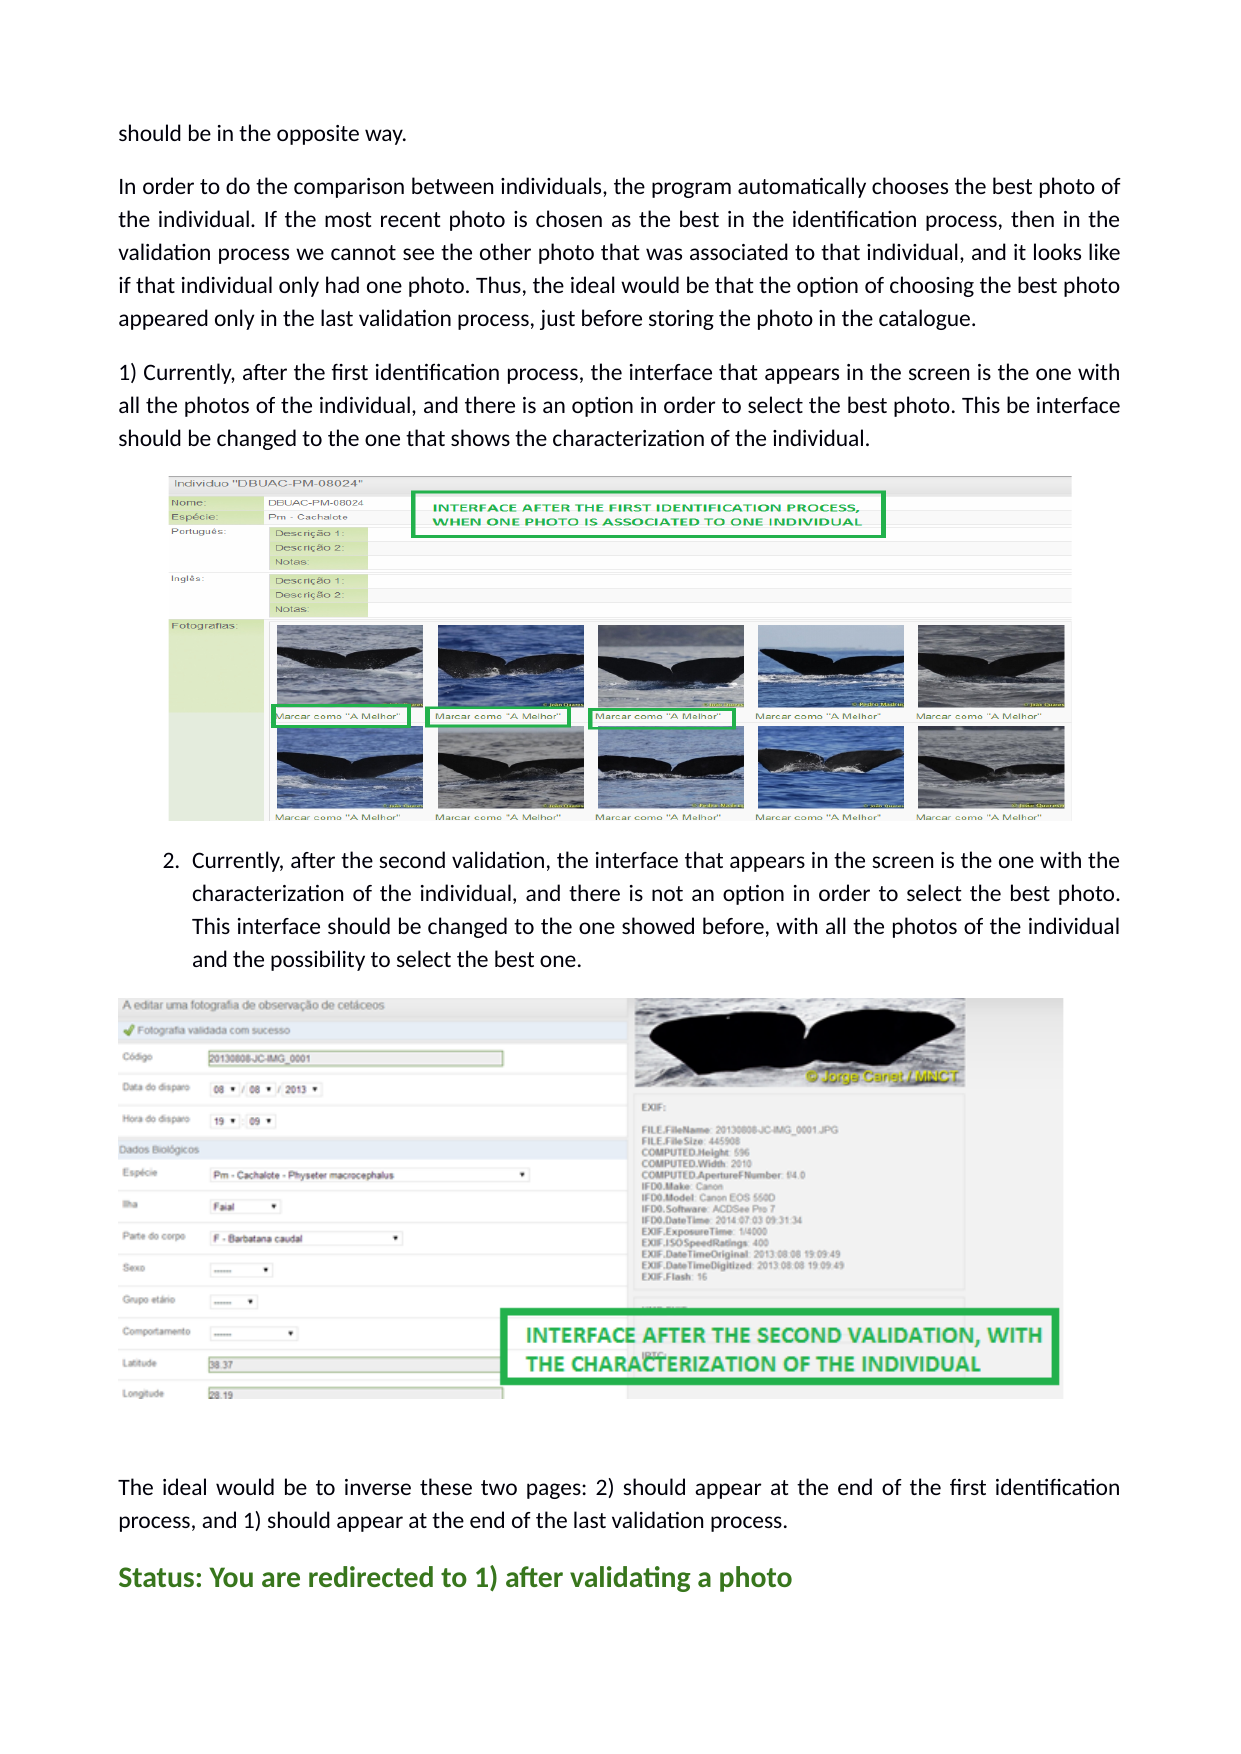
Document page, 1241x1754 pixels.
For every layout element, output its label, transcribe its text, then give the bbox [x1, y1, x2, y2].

list Currently, after the second validation, the interface that appears in the screen is the one with the characterization of the individual, and there is not an option in order to select the best photo. This interface should be changed to the one showed before, with all the photos of the individual and the possibility to select the best one. [162, 846, 1122, 973]
text In order to do the comparison between individuals, the program automatically chooses the best photo of the individual. If the most recent photo is chosen as the best in the identification process, then in the validation process we cannot see the other photo that was associated to that individual, and it looks like if that individual only had one photo. Thus, the ideal would be that the option of choosing the best photo appeared only in the last validation process, just before storing the photo in the catalogue. [118, 172, 1122, 332]
text Status: You are redirected to 1) after validating a photo [118, 1559, 1122, 1595]
text 1) Currently, after the first identification process, the interface that appears in the screen is the one with all the photos of the individual, and there is an option in order to select the best photo. This be interface should be changed to the one that shows the characterization of the individual. [118, 357, 1122, 452]
picture [168, 476, 1072, 821]
picture [118, 998, 1064, 1399]
text should be in the opposite way. [118, 118, 1122, 147]
text The ideal would be to inverse these two pages: 2) should appear at the end of the first identification process, and 1) should appear at the end of the last validation process. [118, 1472, 1122, 1534]
